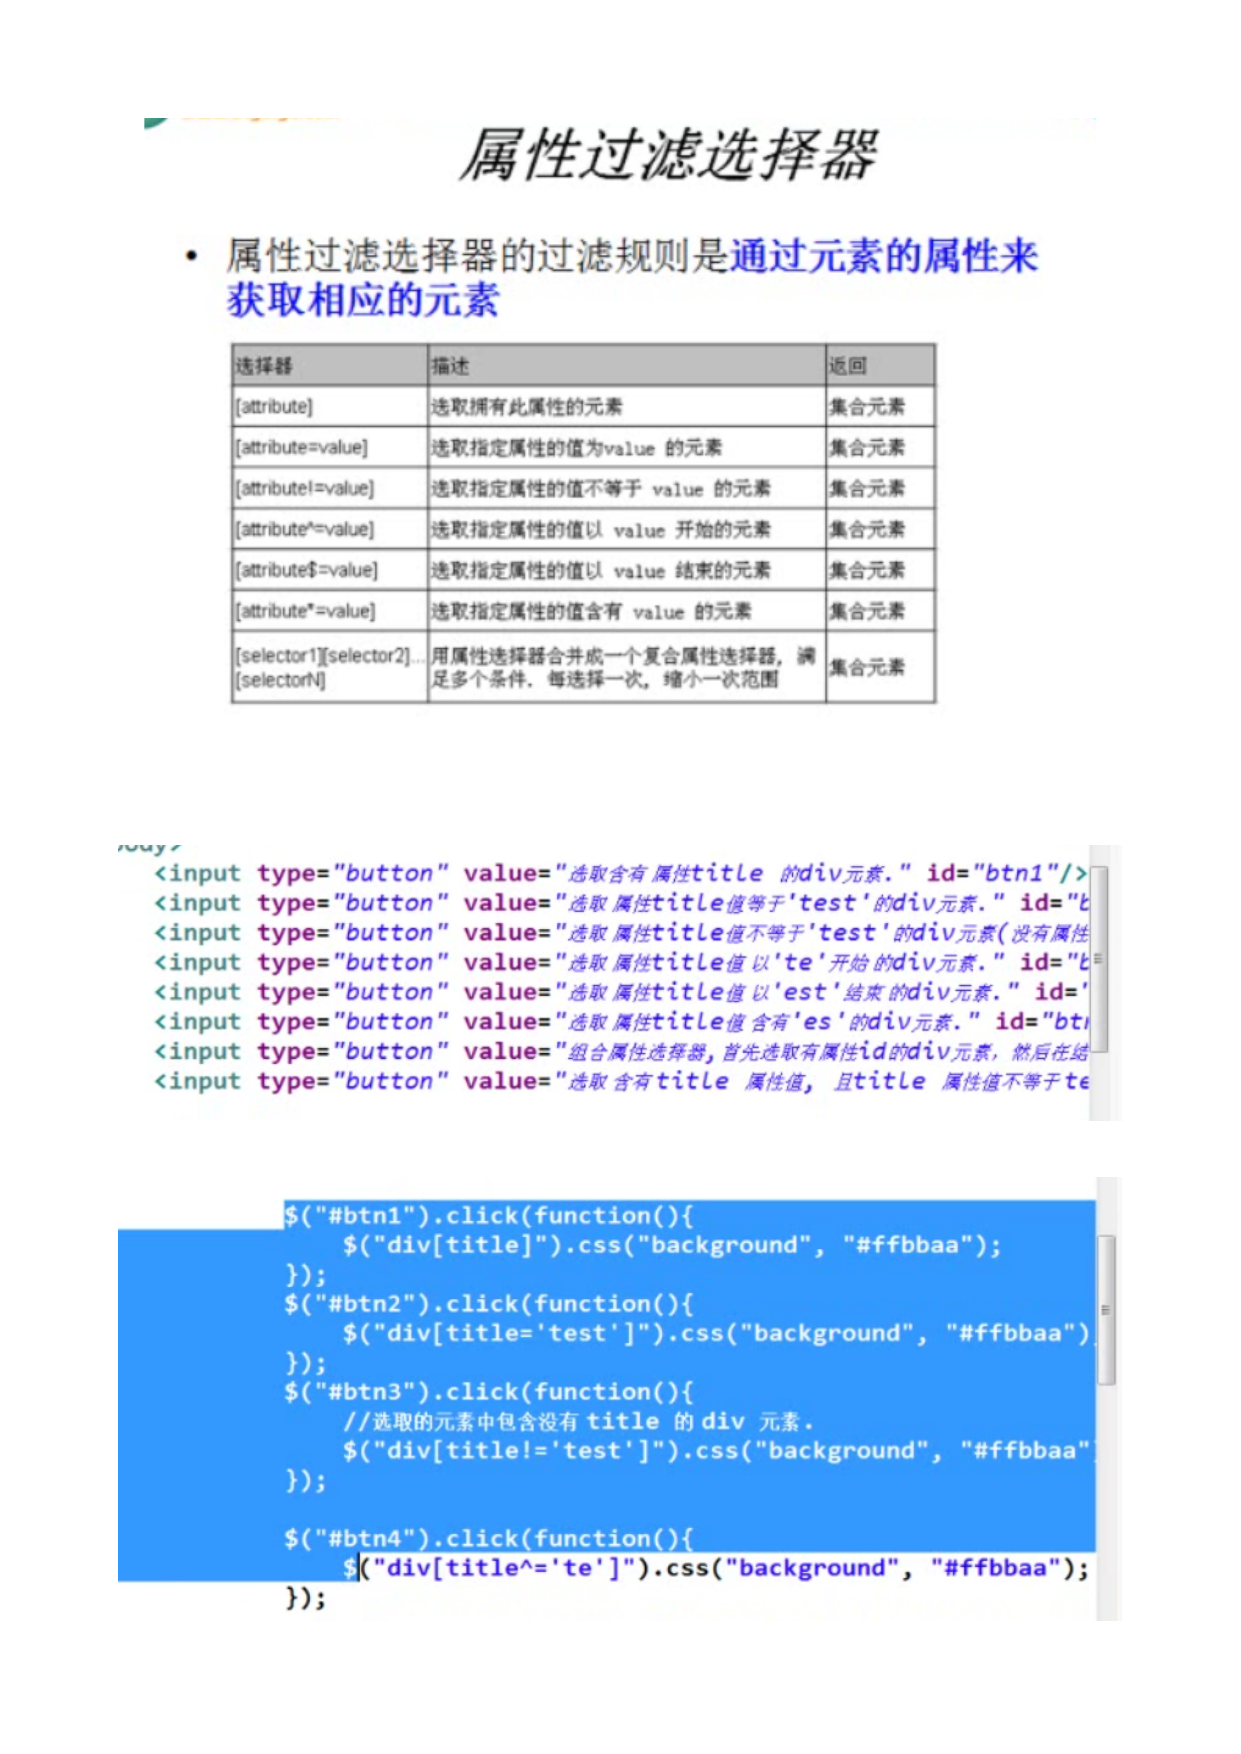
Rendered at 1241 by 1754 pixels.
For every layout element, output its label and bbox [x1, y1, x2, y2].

picture [144, 118, 1096, 759]
picture [118, 845, 1123, 1121]
picture [118, 1177, 1123, 1621]
